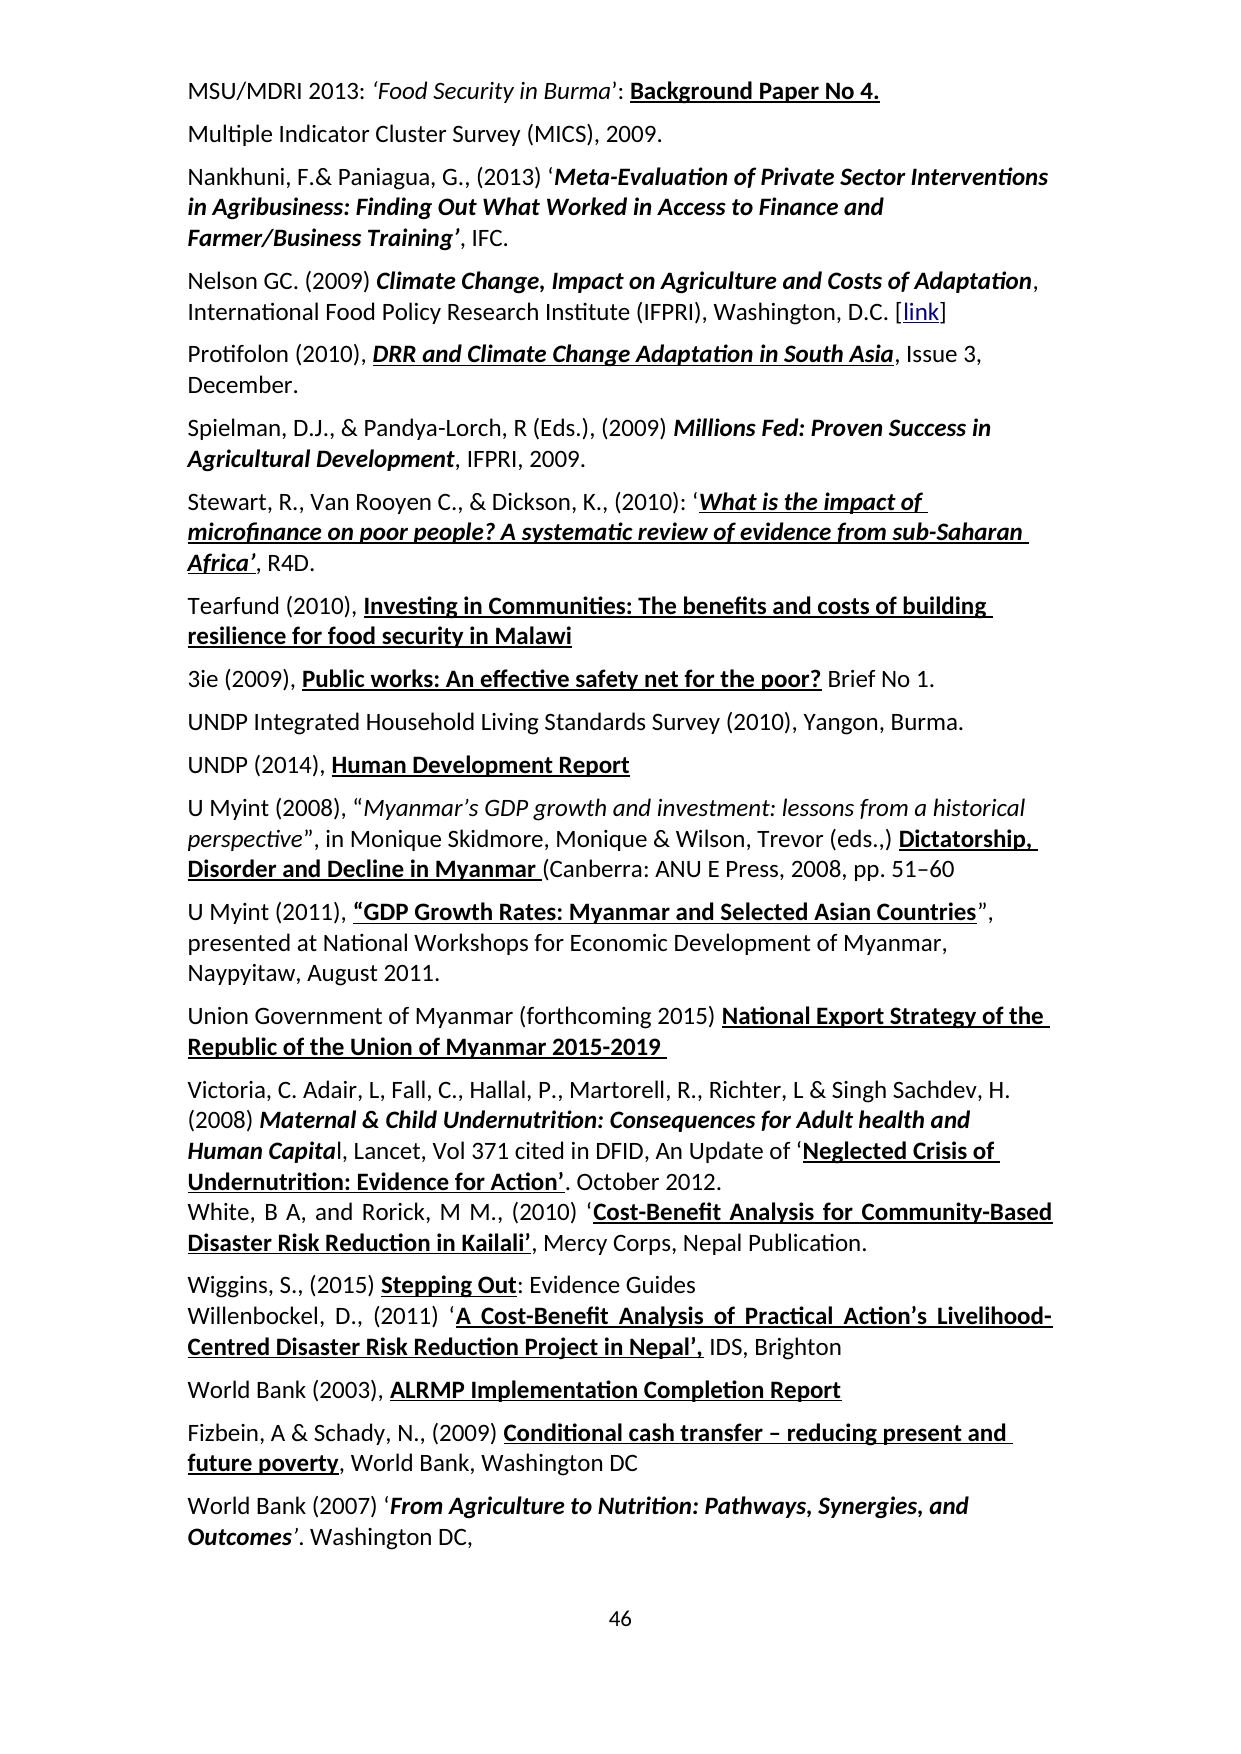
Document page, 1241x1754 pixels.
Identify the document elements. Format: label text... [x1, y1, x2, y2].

text Fizbein, A & Schady, N., (2009) Conditional cash transfer – reducing present and future poverty, World Bank, Washington DC [187, 1417, 1053, 1478]
text U Myint (2011), “GDP Growth Rates: Myanmar and Selected Asian Countries”, presented at National Workshops for Economic Development of Myanmar, Naypyitaw, August 2011. [187, 896, 1053, 988]
text UNDP (2014), Human Development Report [187, 749, 1053, 780]
text World Bank (2003), ALRMP Implementation Completion Report [187, 1374, 1053, 1404]
text White, B A, and Rorick, M M., (2010) ‘Cost-Benefit Analysis for Community-Based Disaster Risk Reduction in Kailali’, Mercy Corps, Nepal Publication. [187, 1196, 1053, 1257]
text Union Government of Myanmar (forthcoming 2015) National Export Strategy of the Republic of the Union of Myanmar 2015-2019 [187, 1001, 1053, 1062]
text Spielman, D.J., & Pandya-Lorch, R (Eds.), (2009) Millions Fed: Proven Success in Agricultural Development, IFPRI, 2009. [187, 412, 1053, 473]
text U Myint (2008), “Myanmar’s GDP growth and investment: lessons from a historical perspective”, in Monique Skidmore, Monique & Wilson, Trevor (eds.,) Dictatorship, Disorder and Decline in Myanmar (Canberra: ANU E Press, 2008, pp. 51–60 [187, 792, 1053, 884]
text Stewart, R., Van Rooyen C., & Dickson, K., (2010): ‘What is the impact of microfinance on poor people? A systematic review of evidence from sub-Saharan Africa’, R4D. [187, 486, 1053, 577]
text Nankhuni, F.& Paniagua, G., (2013) ‘Meta-Evaluation of Private Sector Interventions in Agribusiness: Finding Out What Worked in Access to Finance and Farmer/Business Training’, IFC. [187, 161, 1053, 253]
text Protifolon (2010), DRR and Climate Change Adaptation in South Asia, Issue 3, December. [187, 339, 1053, 400]
text Multiple Indicator Cluster Survey (MICS), 2009. [187, 118, 1053, 148]
text Victoria, C. Adair, L, Fall, C., Hallal, P., Martorell, R., Richter, L & Singh Sachdev, H. (2008) Maternal & Child Undernutrition: Consequences for Adult health and Human Capital, Lancet, Vol 371 cited in DFID, An Update of ‘Neglected Crisis of Undernutrition: Evidence for Action’. October 2012. [187, 1074, 1053, 1196]
text 3ie (2009), Public works: An effective safety net for the poor? Brief No 1. [187, 663, 1053, 694]
text Wiggins, S., (2015) Stepping Out: Evidence Guides [187, 1270, 1053, 1300]
text MSU/MDRI 2013: ‘Food Security in Burma’: Background Paper No 4. [187, 75, 1053, 106]
text Nelson GC. (2009) Climate Change, Impact on Agriculture and Costs of Adaptation, International Food Policy Research Institute (IFPRI), Washington, D.C. [link] [187, 265, 1053, 326]
text World Bank (2007) ‘From Agriculture to Nutrition: Pathways, Synergies, and Outcomes’. Washington DC, [187, 1490, 1053, 1551]
text Tearfund (2010), Investing in Communities: The benefits and costs of building resilience for food security in Malawi [187, 590, 1053, 651]
text UNDP Integrated Household Living Standards Survey (2010), Yangon, Burma. [187, 706, 1053, 737]
text Willenbockel, D., (2011) ‘A Cost-Benefit Analysis of Practical Action’s Livelihood-Centred Disaster Risk Reduction Project in Nepal’, IDS, Brighton [187, 1300, 1053, 1361]
